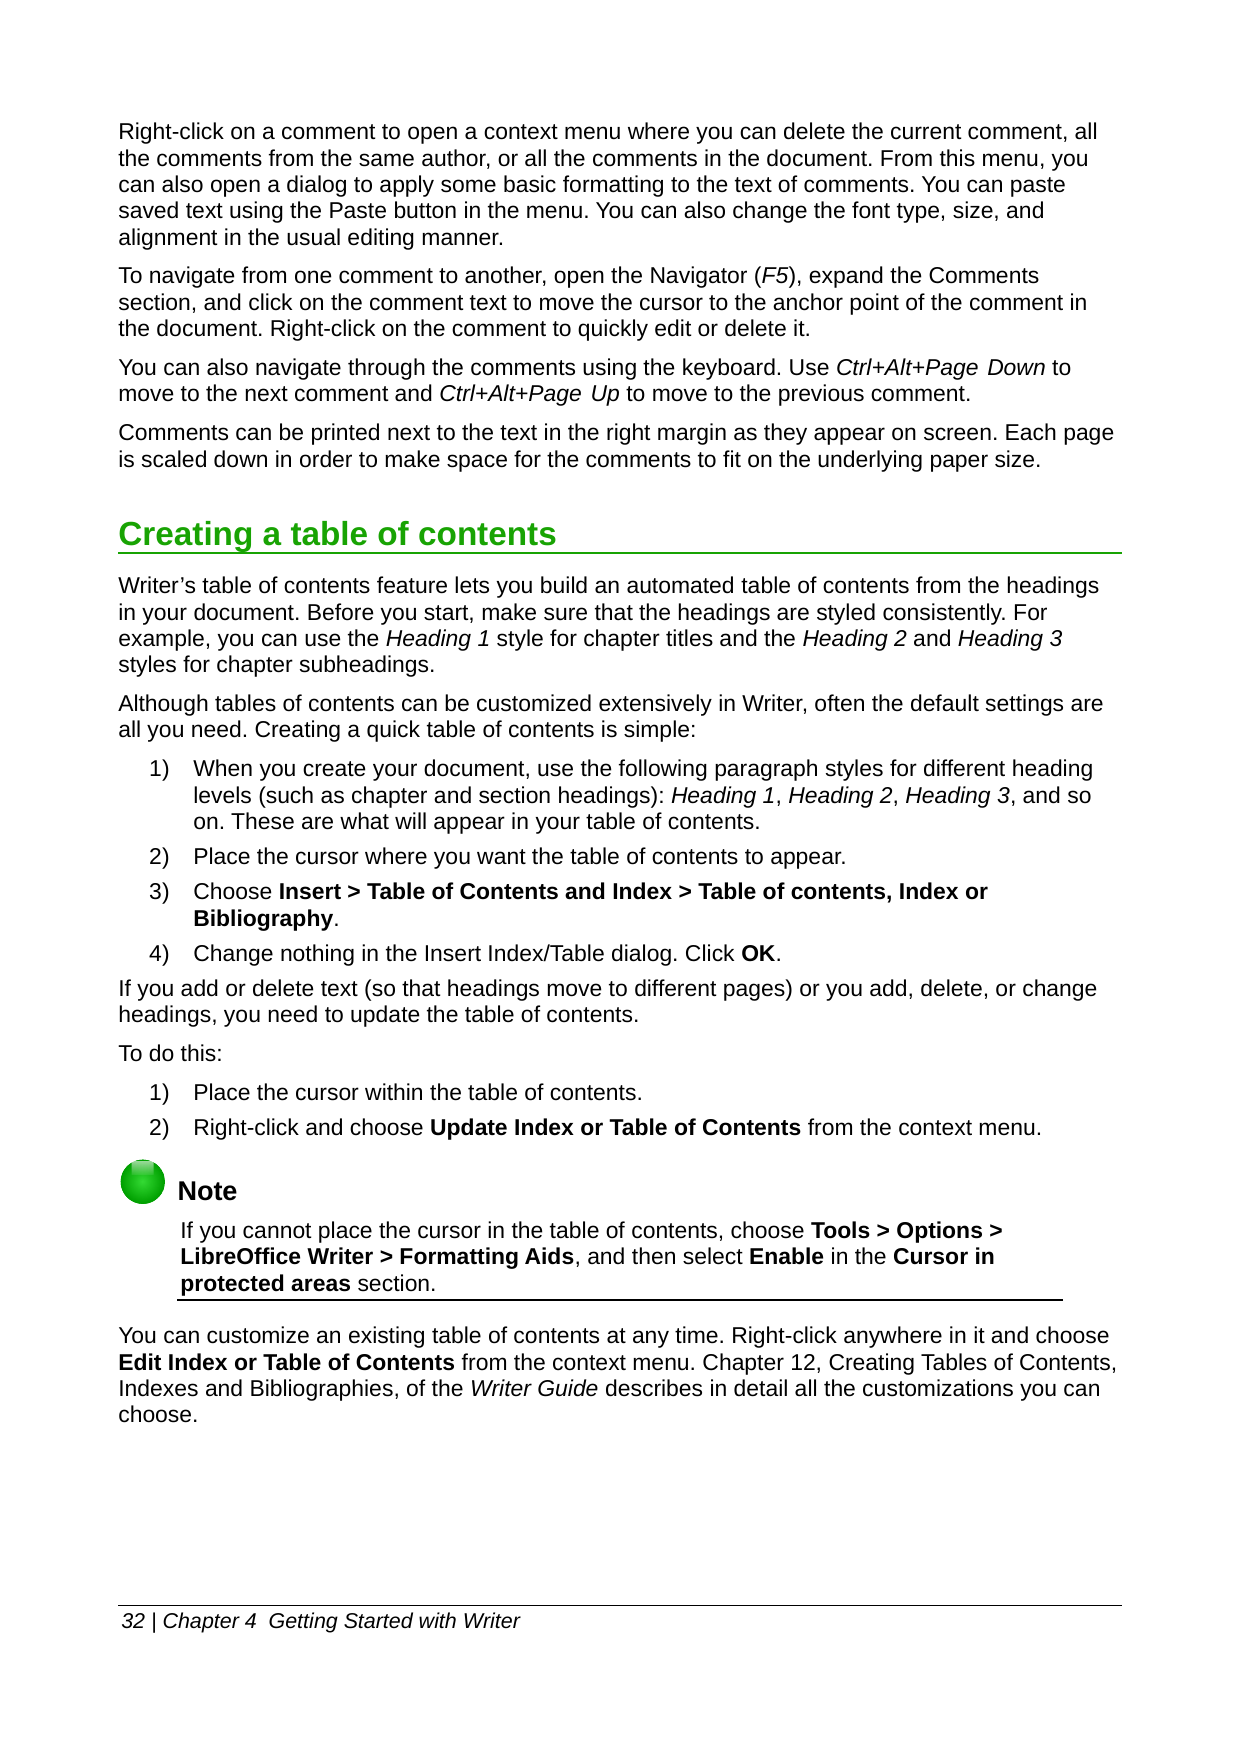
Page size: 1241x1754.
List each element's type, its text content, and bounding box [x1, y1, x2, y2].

list Right-click and choose Update Index or Table of Contents from the context menu. [169, 1114, 1122, 1141]
text Comments can be printed next to the text in the right margin as they appear on screen. Each page is scaled down in order to make space for the comments to fit on the underlying paper size. [118, 419, 1122, 472]
list Place the cursor within the table of contents. [169, 1079, 1122, 1106]
text If you cannot place the cursor in the table of contents, choose Tools > Options > LibreOffice Writer > Formatting Aids, and then select Enable in the Cursor in protected areas section. [177, 1214, 1063, 1299]
subtitle Creating a table of contents [118, 514, 1122, 552]
text You can customize an existing table of contents at any time. Right-click anywhere in it and choose Edit Index or Table of Contents from the context menu. Chapter 12, Creating Tables of Contents, Indexes and Bibliographies, of the Writer Guide describes in detail all the customizations you can choose. [118, 1322, 1122, 1428]
list Change nothing in the Insert Index/Table dialog. Click OK. [169, 940, 1122, 966]
text To navigate from one comment to another, open the Navigator (F5), expand the Comments section, and click on the comment text to move the cursor to the anchor point of the comment in the document. Right-click on the comment to quickly edit or delete it. [118, 262, 1122, 341]
text Right-click on a comment to open a context menu where you can delete the current comment, all the comments from the same author, or all the comments in the document. From this menu, you can also open a dialog to apply some basic formatting to the text of comments. You can paste saved text using the Paste button in the menu. You can also change the font type, size, and alignment in the usual editing manner. [118, 118, 1122, 250]
text To do this: [118, 1040, 1122, 1067]
text Although tables of contents can be customized extensively in Writer, often the default settings are all you need. Creating a quick table of contents is simple: [118, 690, 1122, 743]
text You can also navigate through the comments using the keyboard. Use Ctrl+Alt+Page Down to move to the next comment and Ctrl+Alt+Page Up to move to the previous comment. [118, 354, 1122, 407]
text Writer’s table of contents feature lets you build an automated table of contents from the headings in your document. Before you start, make sure that the headings are styled consistently. For example, you can use the Heading 1 style for chapter titles and the Heading 2 and Heading 3 styles for chapter subheadings. [118, 572, 1122, 677]
text If you add or delete text (so that headings move to different pages) or you add, delete, or change headings, you need to update the table of contents. [118, 975, 1122, 1028]
list When you create your document, use the following paragraph styles for different heading levels (such as chapter and section headings): Heading 1, Heading 2, Heading 3, and so on. These are what will appear in your table of contents. [169, 755, 1122, 834]
list Choose Insert > Table of Contents and Index > Table of contents, Index or Bibliography. [169, 878, 1122, 931]
subtitle Note [118, 1157, 1122, 1206]
list Place the cursor where you want the table of contents to appear. [169, 843, 1122, 869]
